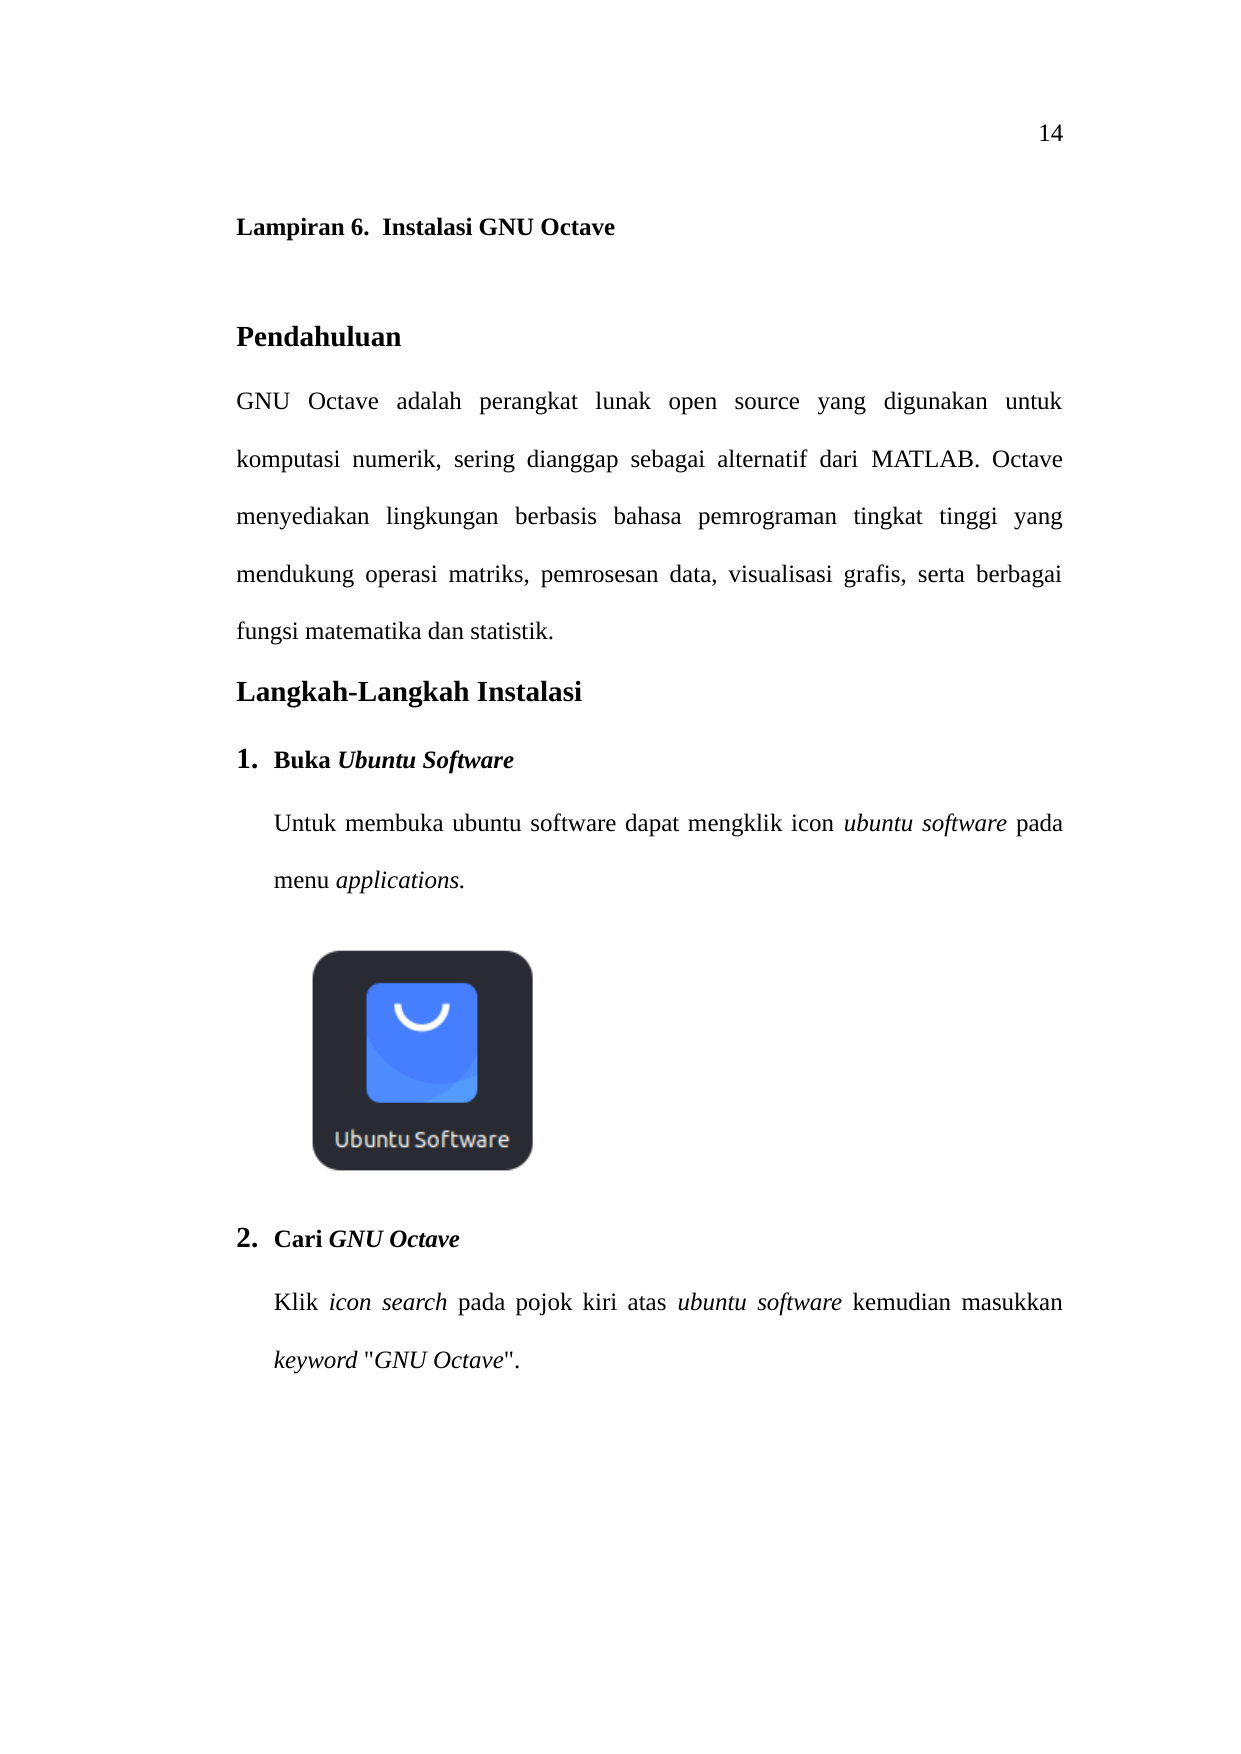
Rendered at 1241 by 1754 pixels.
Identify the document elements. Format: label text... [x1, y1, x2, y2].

list Untuk membuka ubuntu software dapat mengklik icon ubuntu software pada menu applications. [236, 808, 1063, 894]
list Klik icon search pada pojok kiri atas ubuntu software kemudian masukkan keyword "GNU Octave". [236, 1287, 1063, 1374]
picture [276, 925, 573, 1189]
text Pendahuluan [236, 319, 1063, 353]
list Cari GNU Octave [236, 1220, 1063, 1254]
text GNU Octave adalah perangkat lunak open source yang digunakan untuk komputasi numerik, sering dianggap sebagai alternatif dari MATLAB. Octave menyediakan lingkungan berbasis­ bahasa pemrograman tingkat tinggi yang mendukung operasi matriks, pemrosesan data, visualisasi grafis, serta berbagai fungsi matematika dan statistik. [236, 386, 1063, 645]
text Langkah-Langkah Instalasi [236, 674, 1063, 707]
list Buka Ubuntu Software [236, 741, 1063, 774]
subtitle Instalasi GNU Octave [236, 212, 1063, 241]
